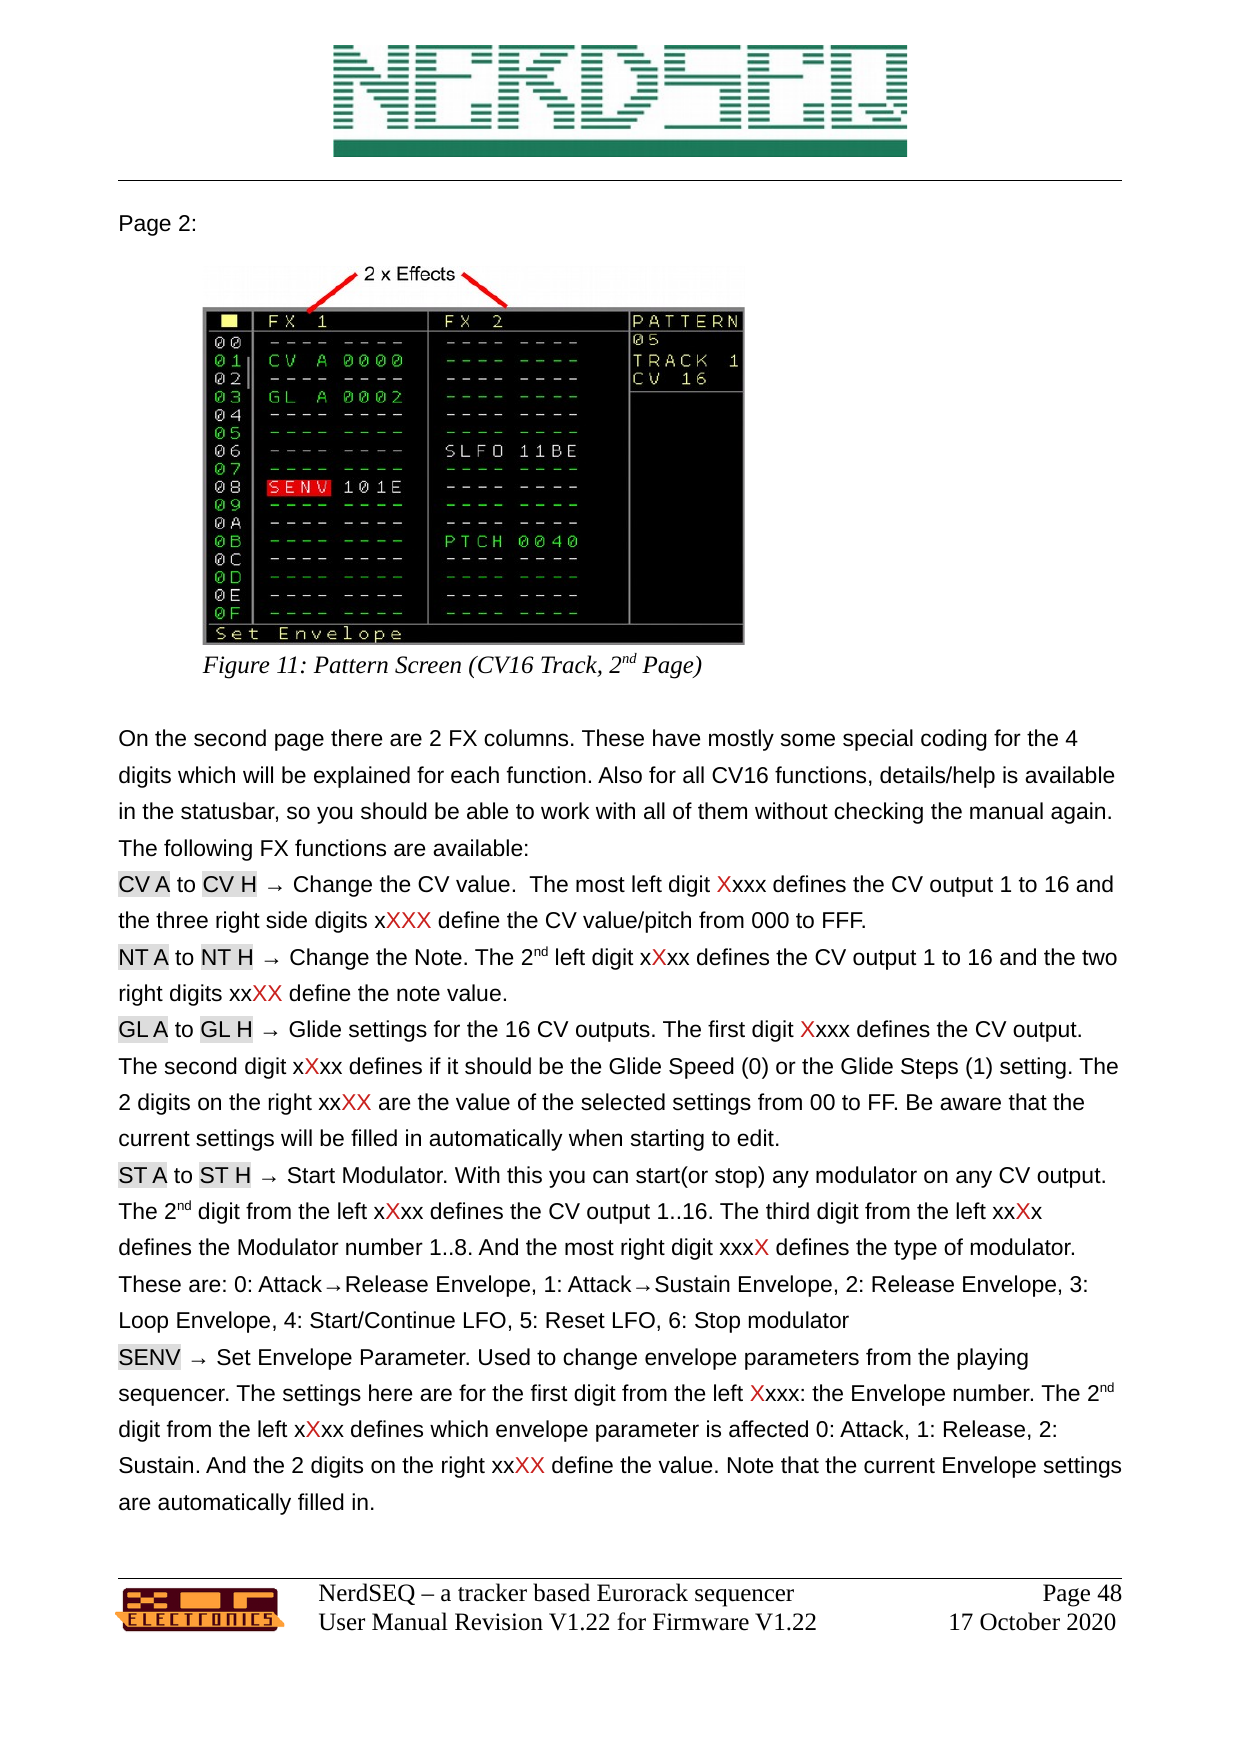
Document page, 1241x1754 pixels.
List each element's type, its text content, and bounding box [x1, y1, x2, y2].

picture [115, 1584, 285, 1634]
text GL A to GL H → Glide settings for the 16 CV outputs. The first digit Xxxx defines the CV output. The second digit xXxx defines if it should be the Glide Speed (0) or the Glide Steps (1) setting. The 2 digits on the right xxXX are the value of the selected settings from 00 to FF. Be aware that the current settings will be filled in automatically when starting to edit. [118, 1016, 1122, 1152]
text The 2nd digit from the left xXxx defines the CV output 1..16. The third digit from the left xxXx defines the Modulator number 1..8. And the most right digit xxxX defines the type of modulator. [118, 1198, 1122, 1261]
text Page 2: [118, 209, 1122, 236]
picture [202, 266, 745, 645]
text The following FX functions are available: [118, 834, 1122, 861]
text Figure 11: Pattern Screen (CV16 Track, 2nd Page) [203, 645, 745, 679]
text NT A to NT H → Change the Note. The 2nd left digit xXxx defines the CV output 1 to 16 and the two right digits xxXX define the note value. [118, 943, 1122, 1006]
text ST A to ST H → Start Modulator. With this you can start(or stop) any modulator on any CV output. [118, 1162, 1122, 1188]
text These are: 0: Attack→Release Envelope, 1: Attack→Sustain Envelope, 2: Release Envelope, 3: Loop Envelope, 4: Start/Continue LFO, 5: Reset LFO, 6: Stop modulator [118, 1271, 1122, 1333]
text On the second page there are 2 FX columns. These have mostly some special coding for the 4 digits which will be explained for each function. Also for all CV16 functions, details/help is available in the statusbar, so you should be able to work with all of them without checking the manual again. [118, 725, 1122, 824]
text CV A to CV H → Change the CV value. The most left digit Xxxx defines the CV output 1 to 16 and the three right side digits xXXX define the CV value/pitch from 000 to FFF. [118, 871, 1122, 933]
text SENV → Set Envelope Parameter. Used to change envelope parameters from the playing sequencer. The settings here are for the first digit from the left Xxxx: the Envelope number. The 2nd digit from the left xXxx defines which envelope parameter is affected 0: Attack, 1: Release, 2: Sustain. And the 2 digits on the right xxXX define the value. Note that the current Envelope settings are automatically filled in. [118, 1343, 1122, 1515]
picture [333, 45, 908, 157]
